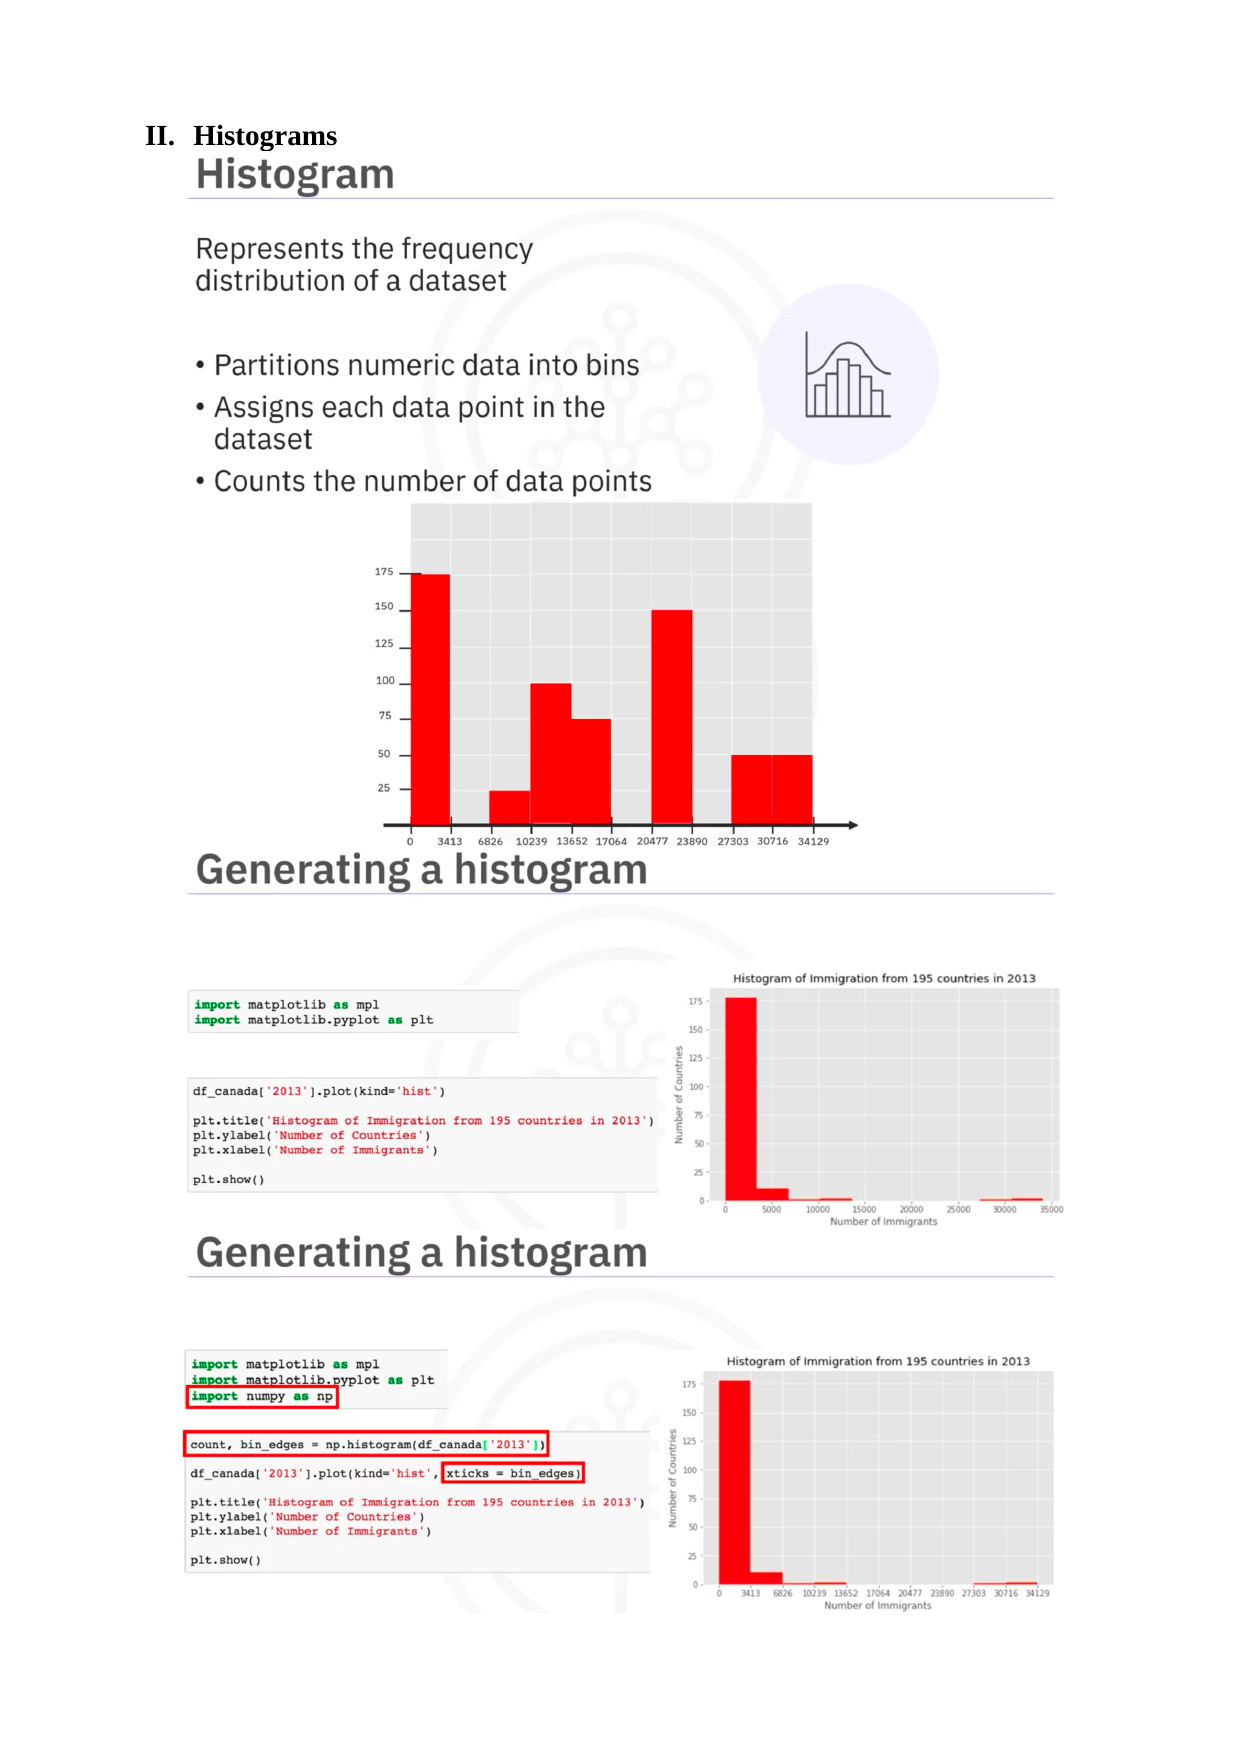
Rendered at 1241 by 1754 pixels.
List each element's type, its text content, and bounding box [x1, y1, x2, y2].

picture [118, 151, 1123, 1613]
list Histograms [175, 118, 1122, 151]
